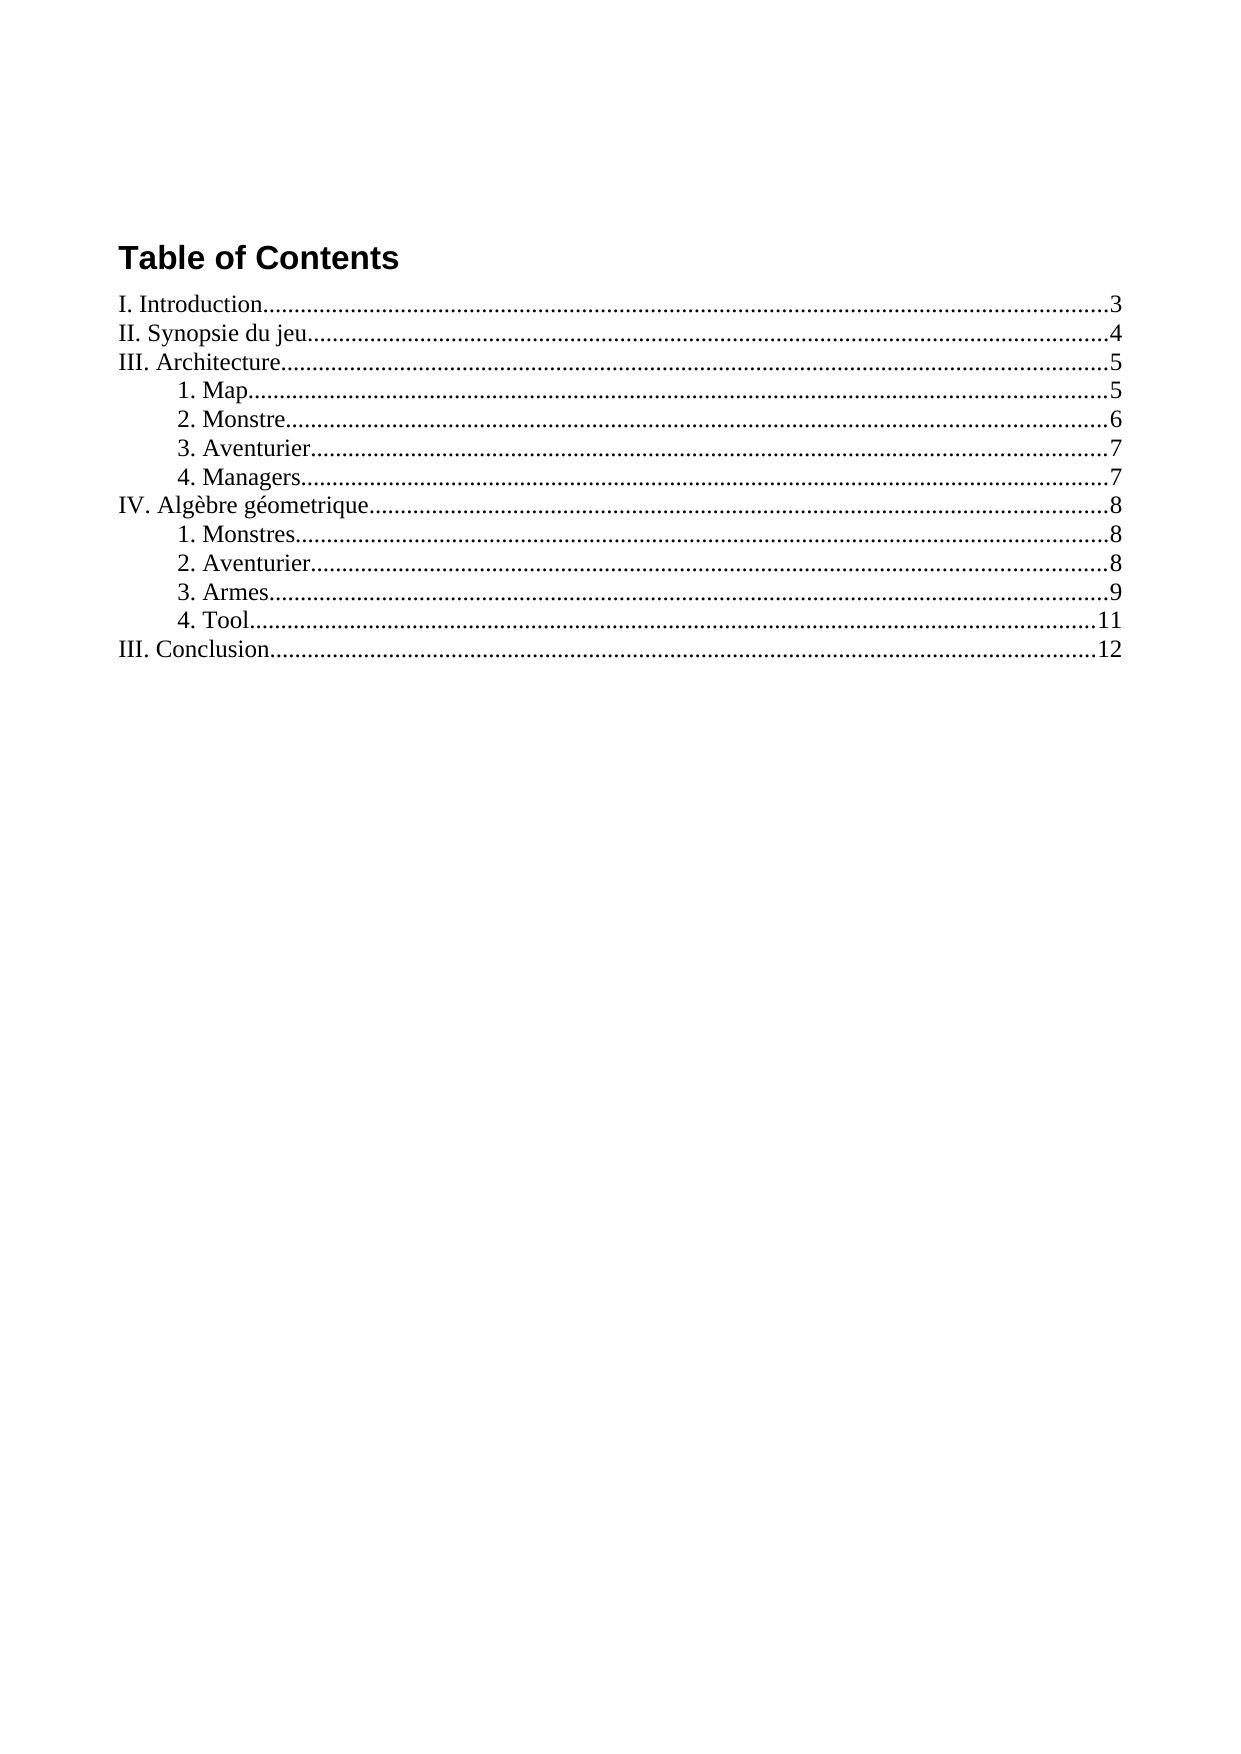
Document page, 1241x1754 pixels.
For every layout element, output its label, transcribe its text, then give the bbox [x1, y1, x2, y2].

text 4. Managers 7 [177, 462, 1122, 491]
subtitle Table of Contents [118, 238, 1122, 277]
text I. Introduction 3 [118, 289, 1122, 318]
text 1. Map 5 [177, 376, 1122, 404]
text IV. Algèbre géometrique 8 [118, 491, 1122, 519]
text 1. Monstres 8 [177, 519, 1122, 548]
text III. Architecture 5 [118, 347, 1122, 376]
text 3. Aventurier 7 [177, 433, 1122, 462]
text 2. Aventurier 8 [177, 548, 1122, 577]
text 3. Armes 9 [177, 577, 1122, 606]
text 2. Monstre 6 [177, 404, 1122, 433]
text III. Conclusion 12 [118, 634, 1122, 663]
text II. Synopsie du jeu 4 [118, 318, 1122, 347]
text 4. Tool 11 [177, 606, 1122, 634]
